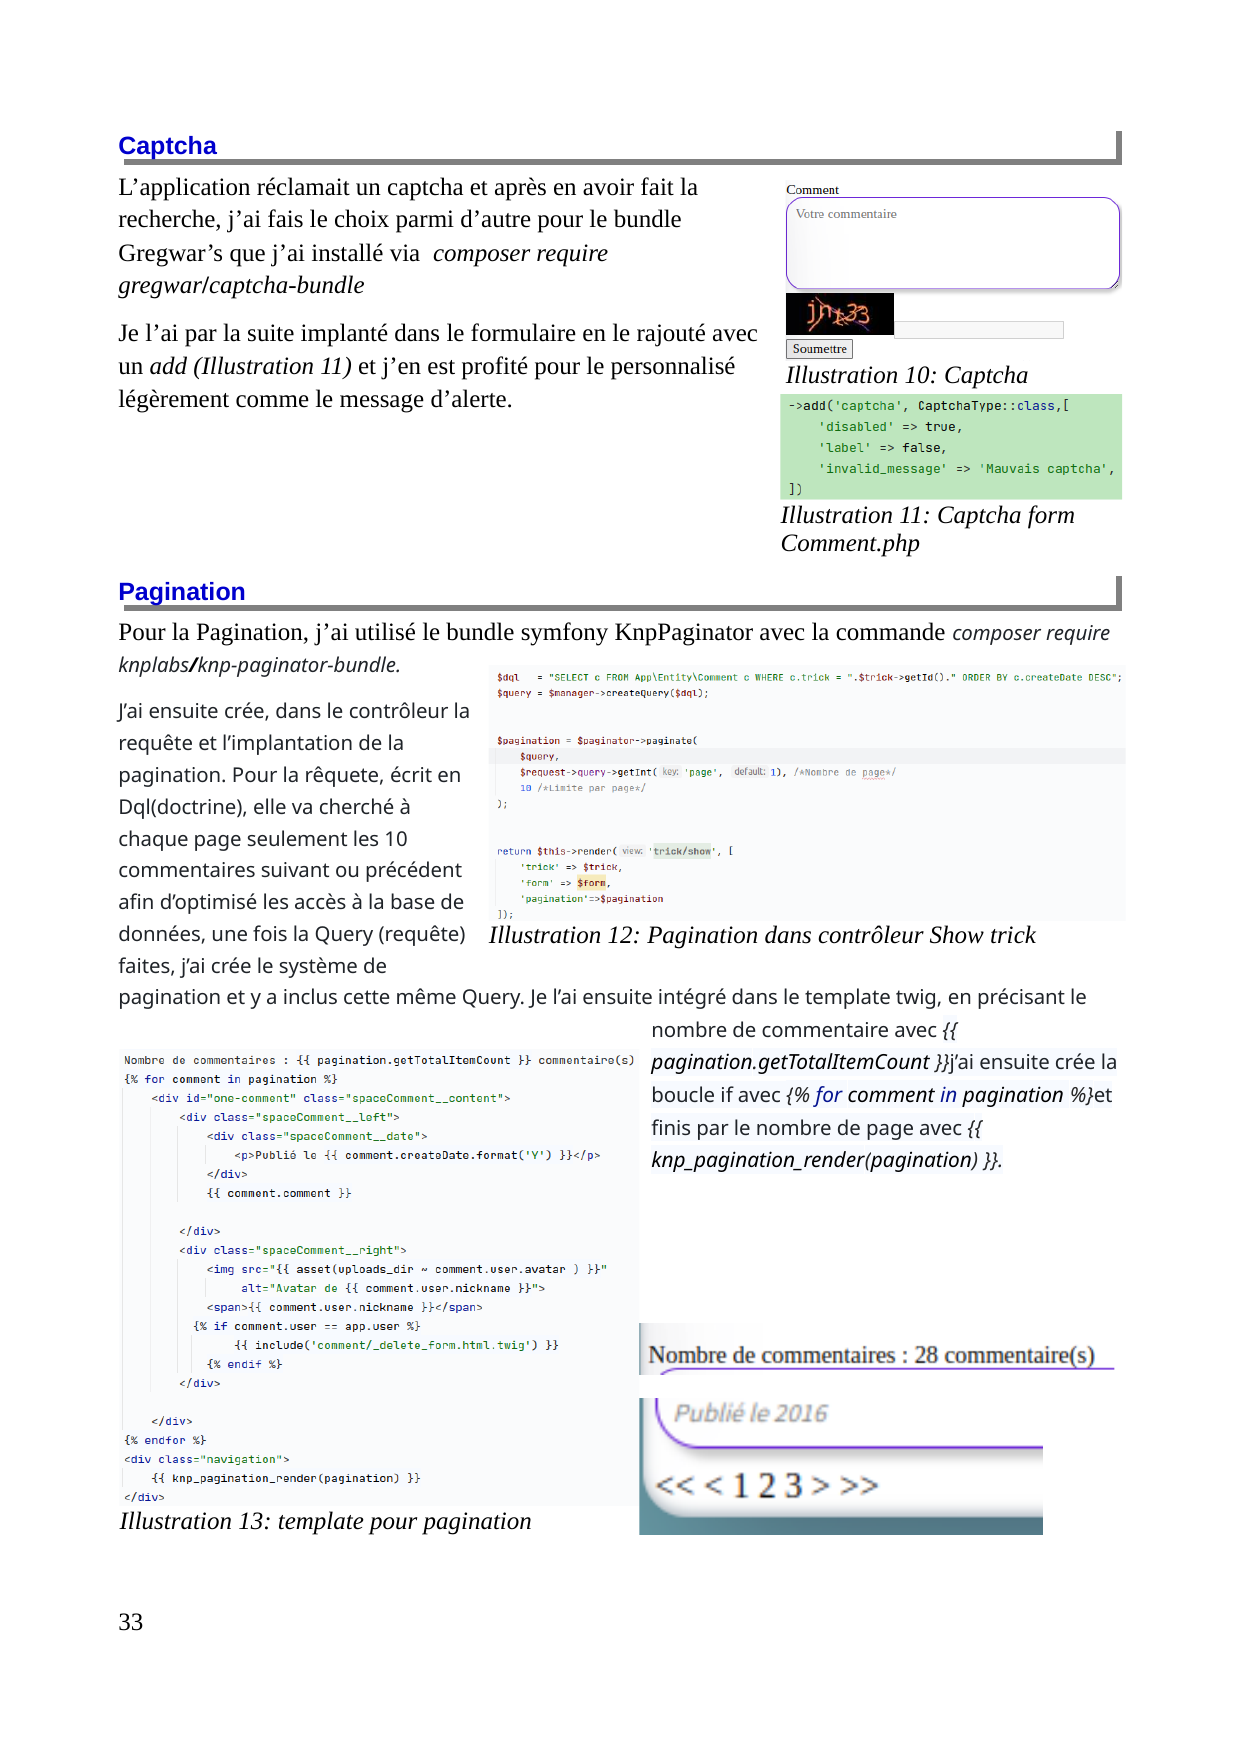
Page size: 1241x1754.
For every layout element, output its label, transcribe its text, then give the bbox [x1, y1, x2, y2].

text Je l’ai par la suite implanté dans le formulaire en le rajouté avec un add (Illustration 11) et j’en est profité pour le personnalisé légèrement comme le message d’alerte. [118, 318, 1122, 545]
text Pour la Pagination, j’ai utilisé le bundle symfony KnpPaginator avec la commande composer require knplabs/knp-paginator-bundle. [118, 617, 1126, 678]
text Illustration 12: Pagination dans contrôleur Show trick [489, 921, 1126, 949]
subtitle Pagination [118, 576, 1116, 605]
text Illustration 13: template pour pagination [119, 1506, 639, 1535]
picture [785, 180, 1123, 361]
text J’ai ensuite crée, dans le contrôleur la requête et l’implantation de la pagination. Pour la rêquete, écrit en Dql(doctrine), elle va cherché à chaque page seulement les 10 commentaires suivant ou précédent afin d’optimisé les accès à la base de données, une fois la Query (requête) faites, j’ai crée le système de pagination et y a inclus cette même Query. Je l’ai ensuite intégré dans le template twig, en précisant le nombre de commentaire avec {{ pagination.getTotalItemCount }}j’ai ensuite crée la boucle if avec {% for comment in pagination %}et finis par le nombre de page avec {{ knp_pagination_render(pagination) }}. [118, 697, 1122, 1174]
picture [488, 665, 1126, 921]
text [489, 949, 1126, 956]
text Illustration 11: Captcha form Comment.php [780, 500, 1122, 557]
picture [780, 394, 1123, 500]
picture [119, 1049, 1115, 1535]
subtitle Captcha [118, 131, 1116, 159]
text Illustration 10: Captcha [786, 361, 1122, 389]
text L’application réclamait un captcha et après en avoir fait la recherche, j’ai fais le choix parmi d’autre pour le bundle Gregwar’s que j’ai installé via composer require gregwar/captcha-bundle [118, 168, 1122, 299]
